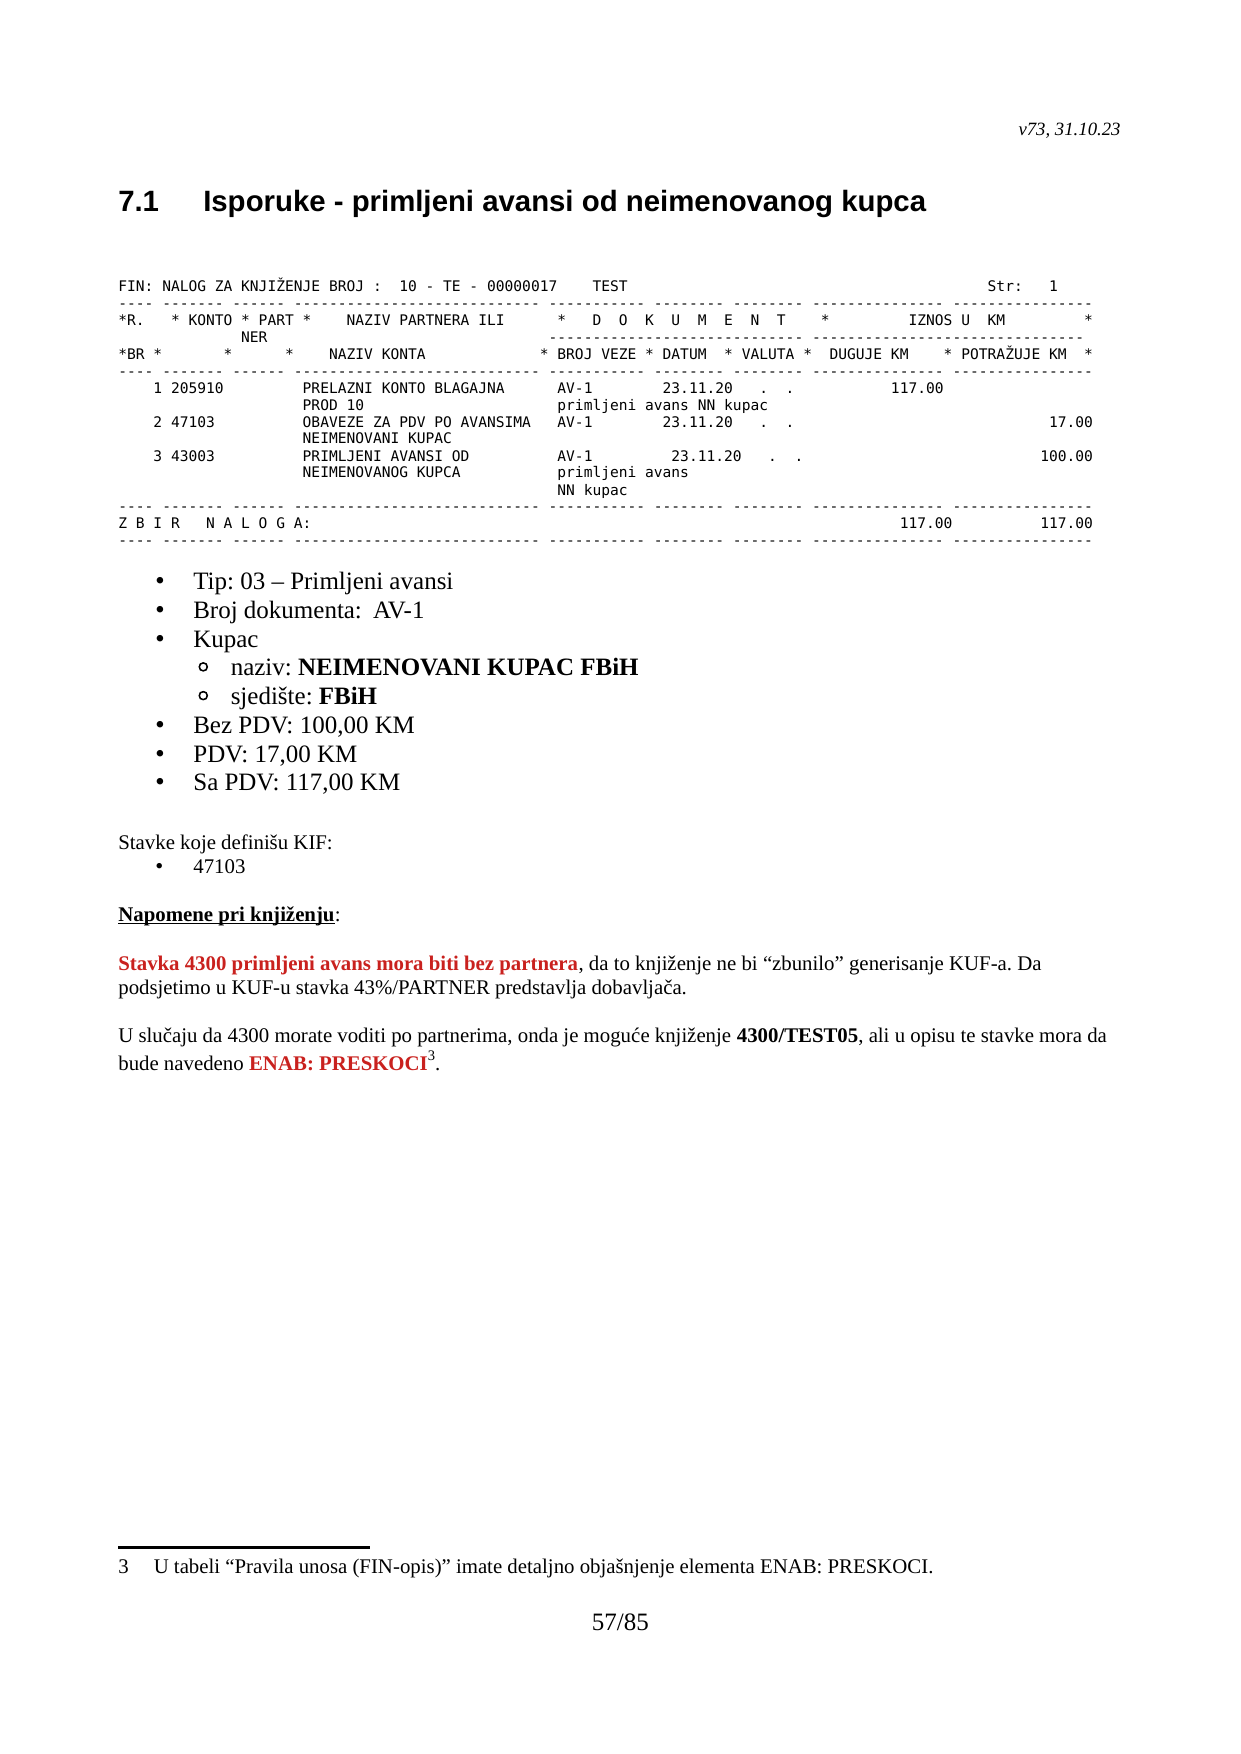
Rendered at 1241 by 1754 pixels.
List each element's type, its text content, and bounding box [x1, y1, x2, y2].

text 1 205910 PRELAZNI KONTO BLAGAJNA AV-1 23.11.20 . . 117.00 [118, 379, 1122, 396]
list Broj dokumenta: AV-1 [156, 595, 1122, 624]
text *BR * * * NAZIV KONTA * BROJ VEZE * DATUM * VALUTA * DUGUJE KM * POTRAŽUJE KM * [118, 346, 1122, 362]
text *R. * KONTO * PART * NAZIV PARTNERA ILI * D O K U M E N T * IZNOS U KM * [118, 312, 1122, 328]
list Bez PDV: 100,00 KM [156, 710, 1122, 739]
list sjedište: FBiH [193, 681, 1122, 710]
subtitle Isporuke - primljeni avansi od neimenovanog kupca [118, 184, 1122, 217]
text NER ----------------------------- ------------------------------- [118, 328, 1122, 346]
subtitle Stavka 4300 primljeni avans mora biti bez partnera, da to knjiženje ne bi “zbunilo” generisanje KUF-a. Da podsjetimo u KUF-u stavka 43%/PARTNER predstavlja dobavljača. [118, 951, 1122, 999]
text ---- ------- ------ ---------------------------- ----------- -------- -------- --------------- ---------------- [118, 294, 1122, 312]
text PROD 10 primljeni avans NN kupac [118, 396, 1122, 413]
text NEIMENOVANOG KUPCA primljeni avans [118, 464, 1122, 481]
text ---- ------- ------ ---------------------------- ----------- -------- -------- --------------- ---------------- [118, 498, 1122, 515]
list Tip: 03 – Primljeni avansi [156, 566, 1122, 595]
subtitle Napomene pri knjiženju: [118, 902, 1122, 926]
list 47103 [156, 854, 1122, 878]
text FIN: NALOG ZA KNJIŽENJE BROJ : 10 - TE - 00000017 TEST Str: 1 [118, 278, 1122, 294]
text ---- ------- ------ ---------------------------- ----------- -------- -------- --------------- ---------------- [118, 362, 1122, 379]
text ---- ------- ------ ---------------------------- ----------- -------- -------- --------------- ---------------- [118, 532, 1122, 549]
text 3 43003 PRIMLJENI AVANSI OD AV-1 23.11.20 . . 100.00 [118, 447, 1122, 464]
text 2 47103 OBAVEZE ZA PDV PO AVANSIMA AV-1 23.11.20 . . 17.00 [118, 413, 1122, 430]
list Sa PDV: 117,00 KM [156, 767, 1122, 796]
text Stavke koje definišu KIF: [118, 830, 1122, 854]
text U tabeli “Pravila unosa (FIN-opis)” imate detaljno objašnjenje elementa ENAB: PRESKOCI. [118, 1553, 1122, 1578]
list Kupac [156, 624, 1122, 652]
subtitle U slučaju da 4300 morate voditi po partnerima, onda je moguće knjiženje 4300/TEST05, ali u opisu te stavke mora da bude navedeno ENAB: PRESKOCI. [118, 1023, 1122, 1076]
text NN kupac [118, 481, 1122, 498]
text Z B I R N A L O G A: 117.00 117.00 [118, 515, 1122, 532]
list naziv: NEIMENOVANI KUPAC FBiH [193, 652, 1122, 681]
list PDV: 17,00 KM [156, 739, 1122, 767]
text NEIMENOVANI KUPAC [118, 430, 1122, 447]
